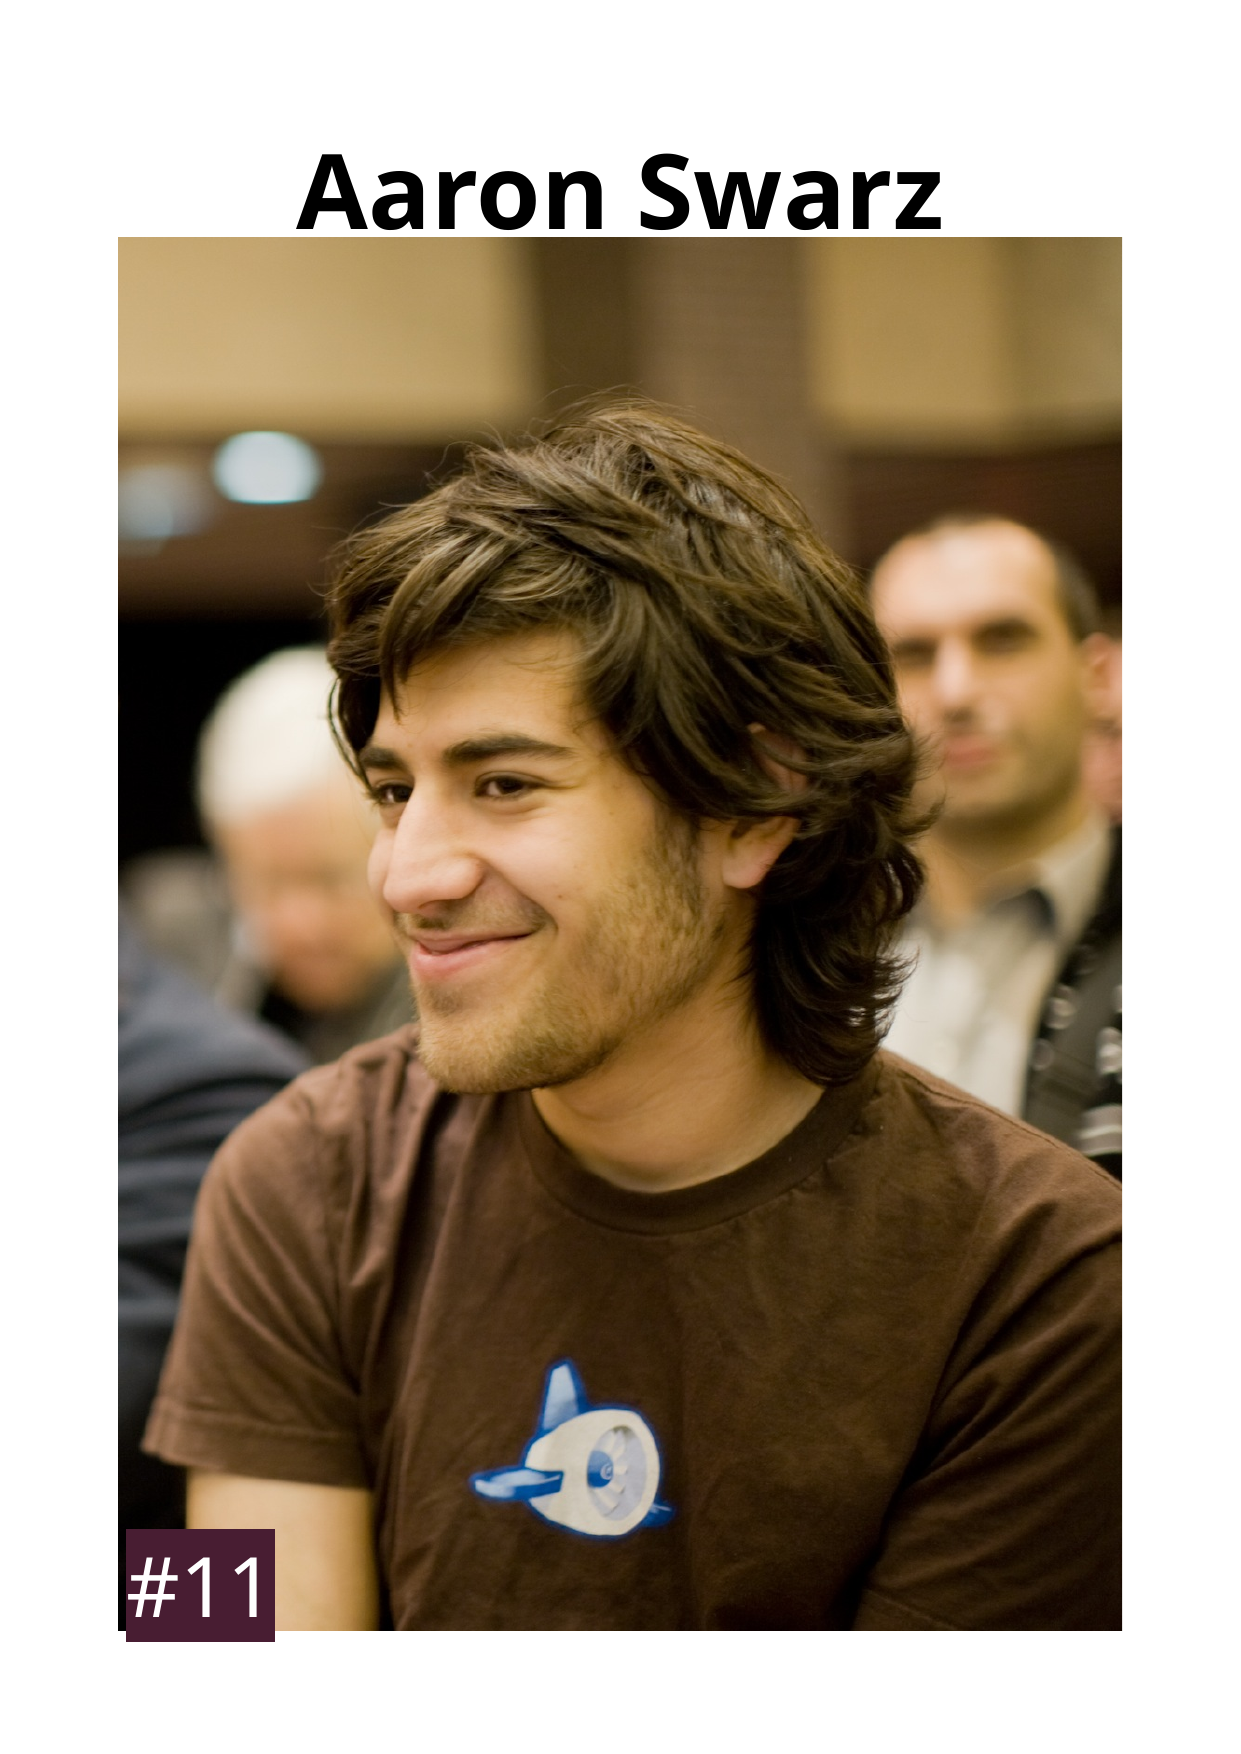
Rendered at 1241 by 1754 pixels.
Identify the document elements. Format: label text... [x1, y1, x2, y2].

picture [118, 237, 1123, 1631]
text Aaron Swarz [118, 118, 1122, 237]
